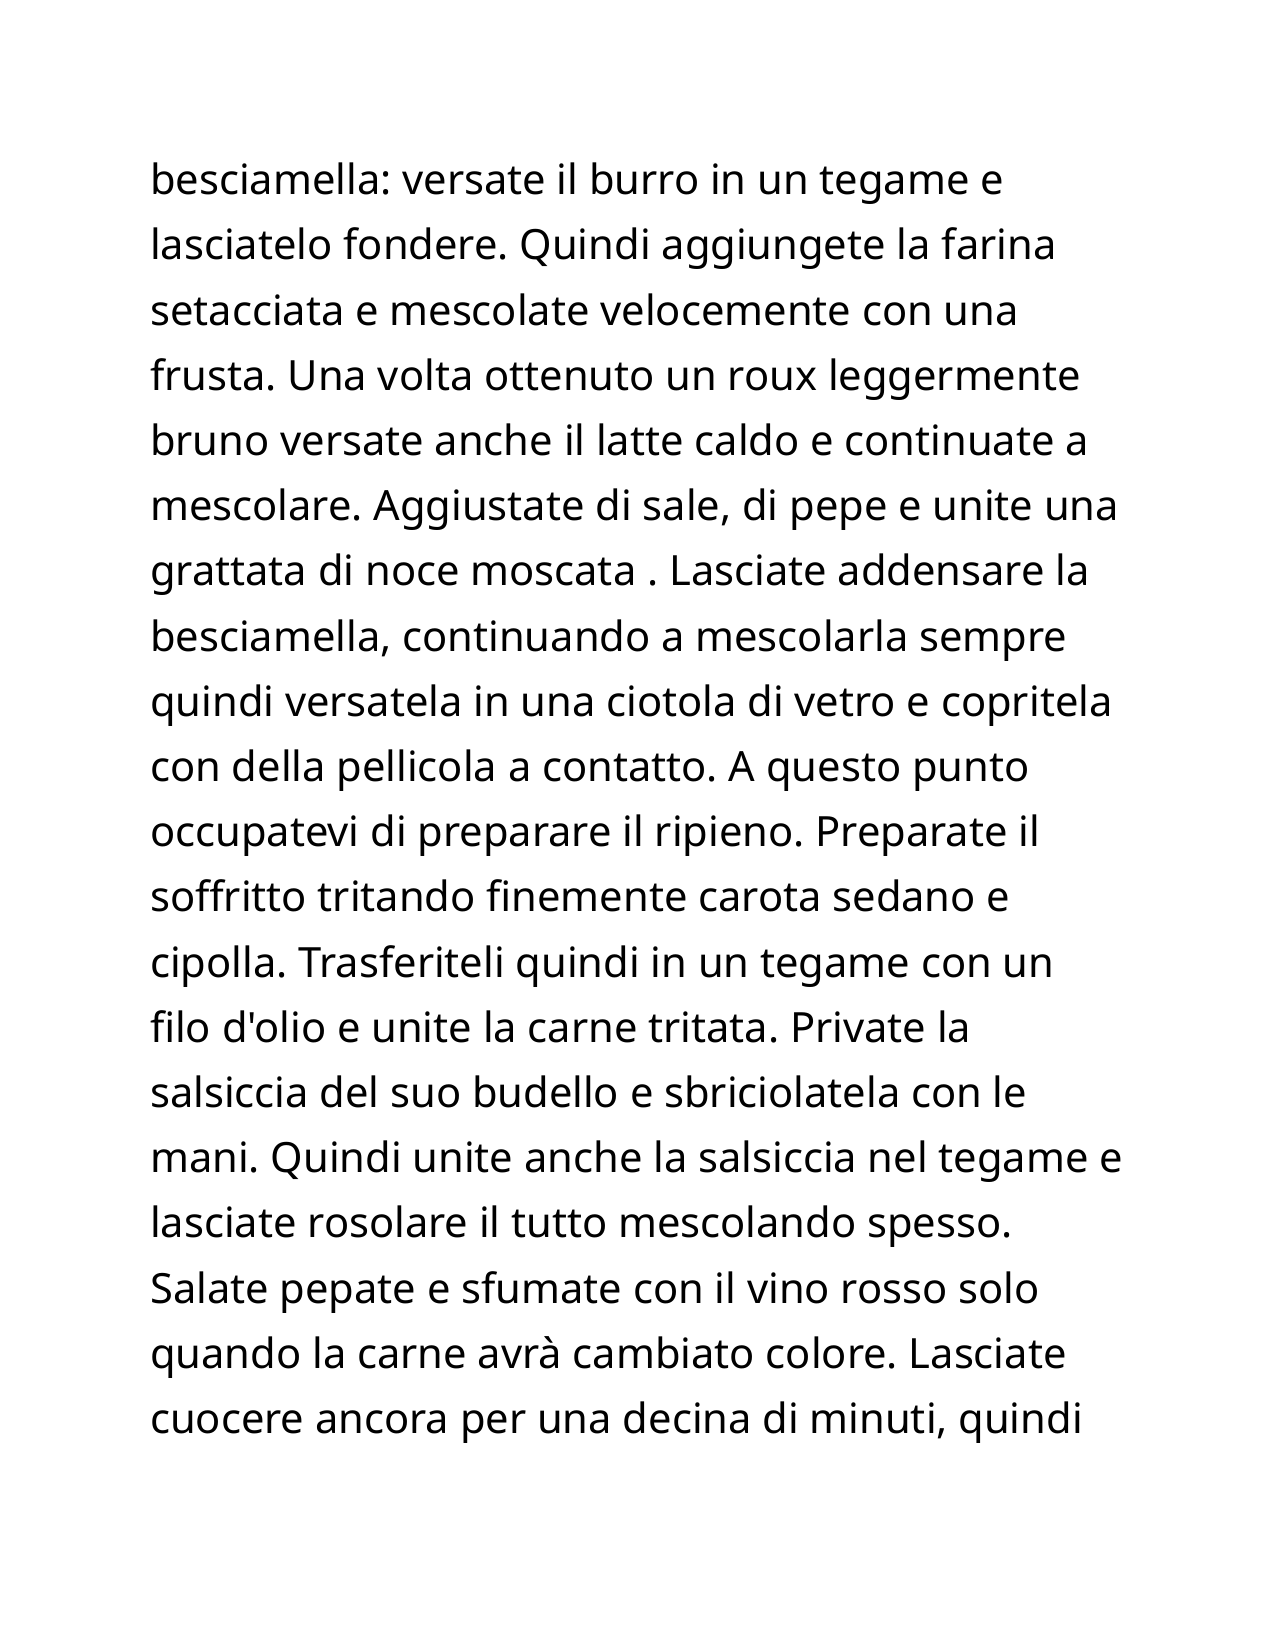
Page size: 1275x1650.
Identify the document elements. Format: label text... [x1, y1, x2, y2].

text besciamella: versate il burro in un tegame e lasciatelo fondere. Quindi aggiungete la farina setacciata e mescolate velocemente con una frusta. Una volta ottenuto un roux leggermente bruno versate anche il latte caldo e continuate a mescolare. Aggiustate di sale, di pepe e unite una grattata di noce moscata . Lasciate addensare la besciamella, continuando a mescolarla sempre quindi versatela in una ciotola di vetro e copritela con della pellicola a contatto. A questo punto occupatevi di preparare il ripieno. Preparate il soffritto tritando finemente carota sedano e cipolla. Trasferiteli quindi in un tegame con un filo d'olio e unite la carne tritata. Private la salsiccia del suo budello e sbriciolatela con le mani. Quindi unite anche la salsiccia nel tegame e lasciate rosolare il tutto mescolando spesso. Salate pepate e sfumate con il vino rosso solo quando la carne avrà cambiato colore. Lasciate cuocere ancora per una decina di minuti, quindi [150, 150, 1125, 1446]
